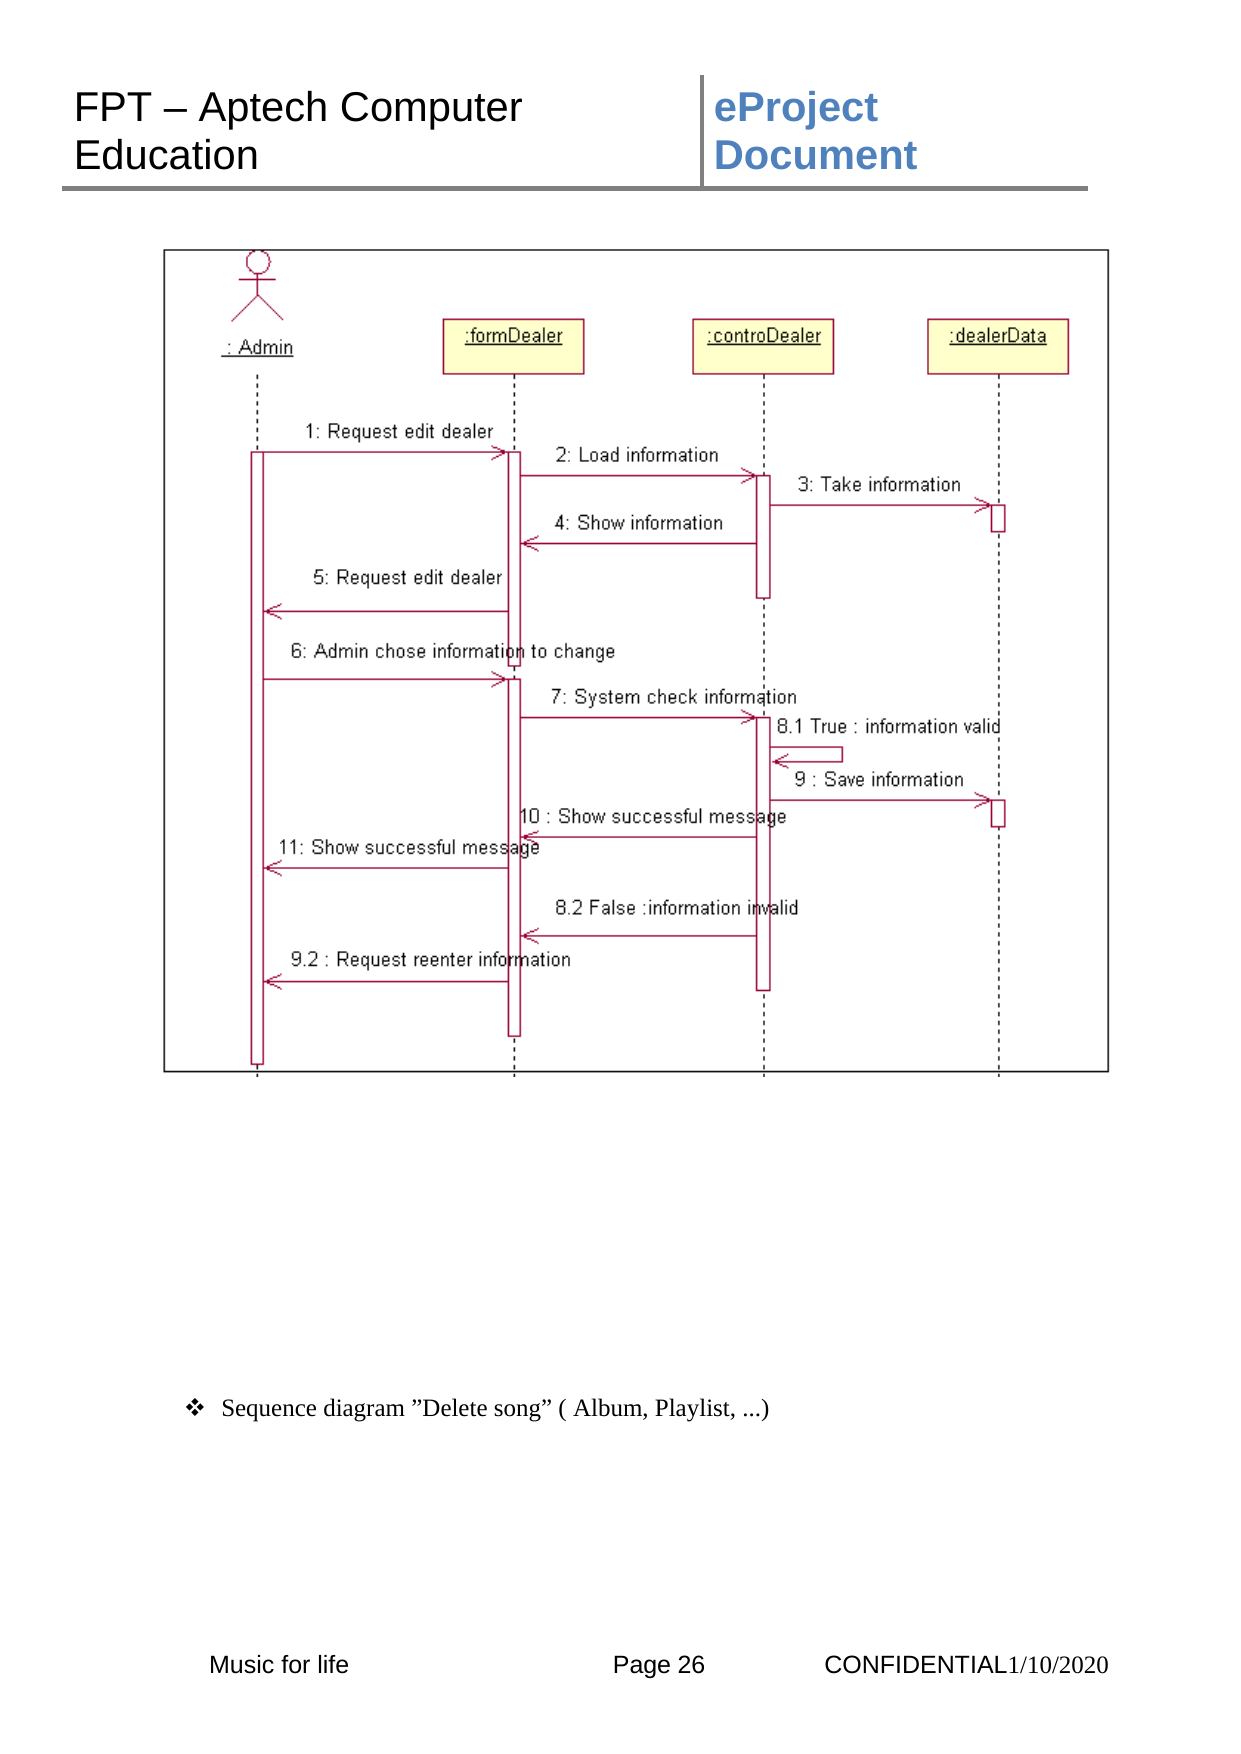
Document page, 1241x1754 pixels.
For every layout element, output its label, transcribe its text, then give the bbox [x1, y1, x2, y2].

list Sequence diagram ”Delete song” ( Album, Playlist, ...) [183, 1393, 1172, 1422]
picture [146, 248, 1121, 1077]
